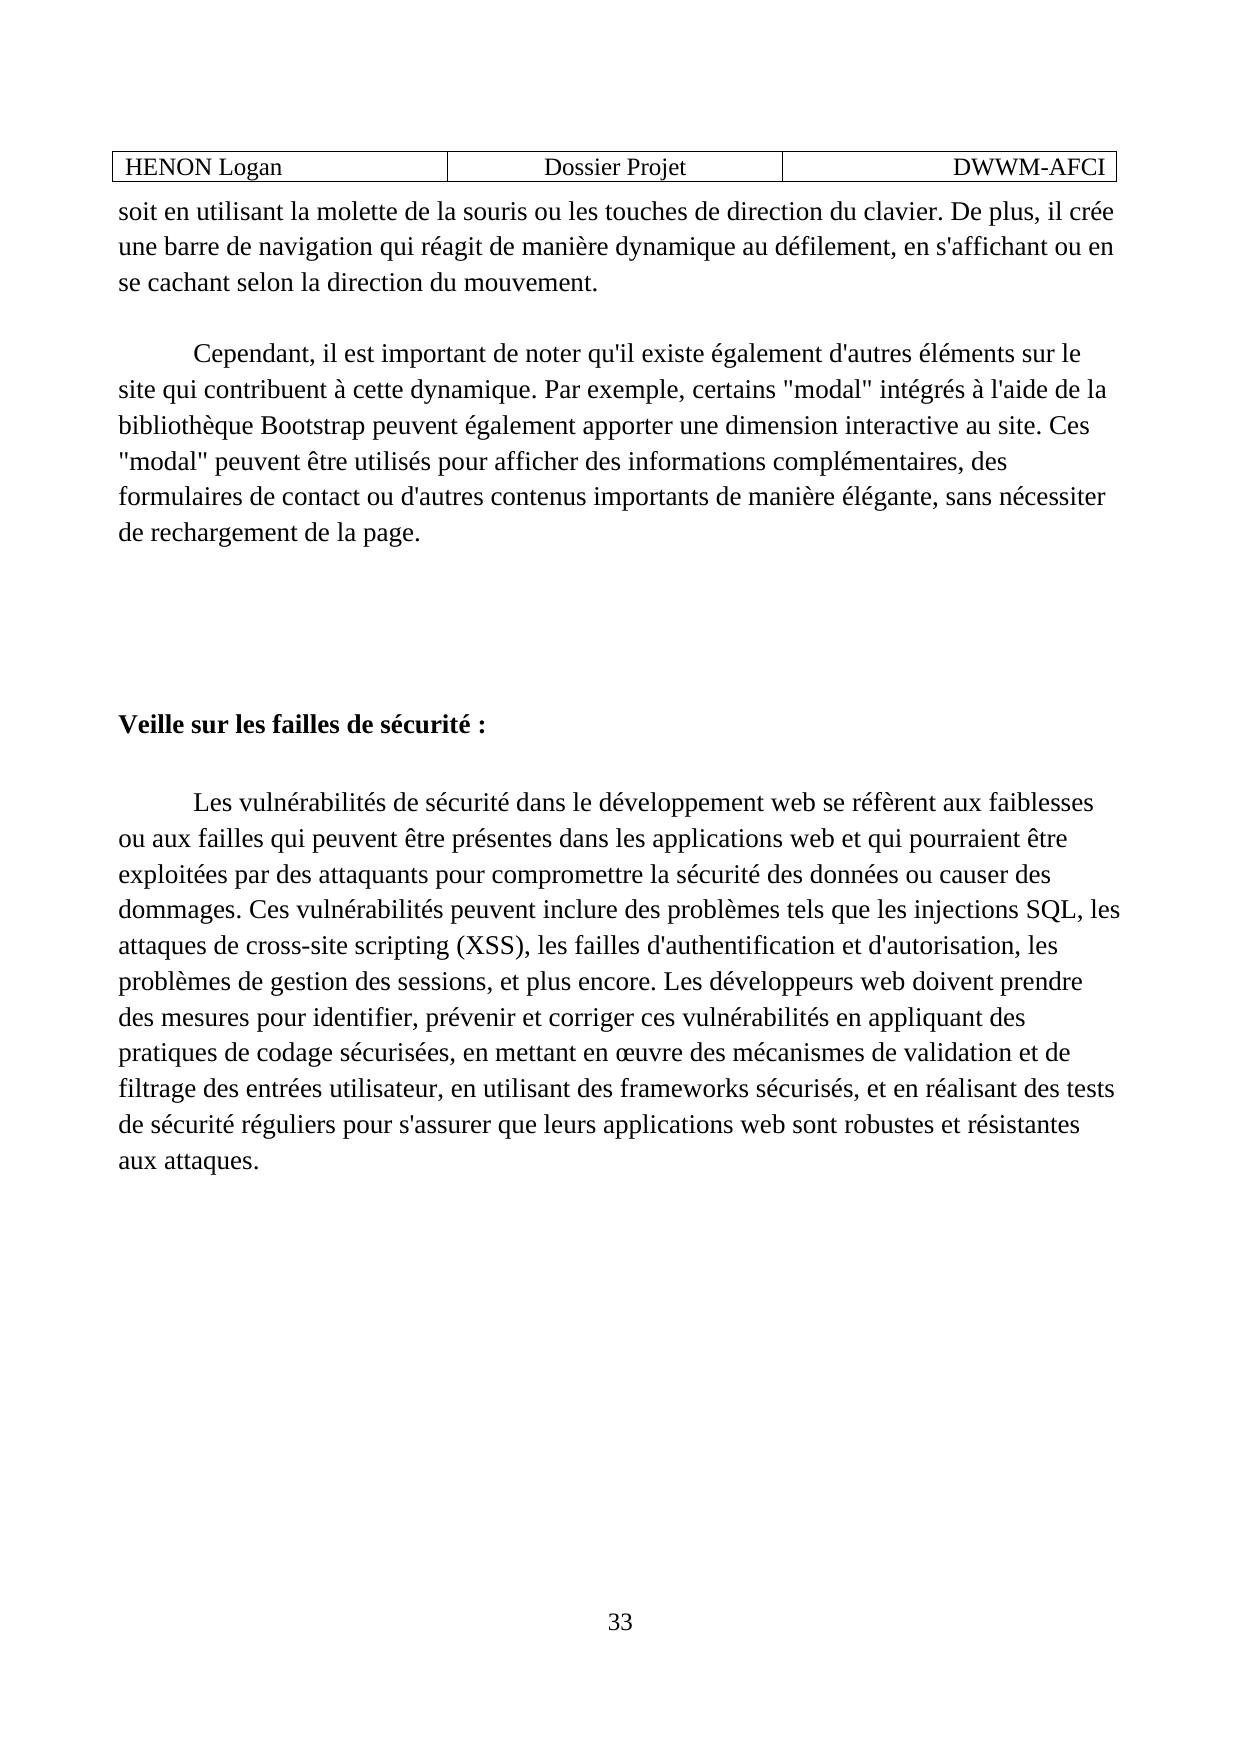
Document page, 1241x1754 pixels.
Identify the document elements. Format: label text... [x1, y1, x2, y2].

text Les vulnérabilités de sécurité dans le développement web se réfèrent aux faiblesses ou aux failles qui peuvent être présentes dans les applications web et qui pourraient être exploitées par des attaquants pour compromettre la sécurité des données ou causer des dommages. Ces vulnérabilités peuvent inclure des problèmes tels que les injections SQL, les attaques de cross-site scripting (XSS), les failles d'authentification et d'autorisation, les problèmes de gestion des sessions, et plus encore. Les développeurs web doivent prendre des mesures pour identifier, prévenir et corriger ces vulnérabilités en appliquant des pratiques de codage sécurisées, en mettant en œuvre des mécanismes de validation et de filtrage des entrées utilisateur, en utilisant des frameworks sécurisés, et en réalisant des tests de sécurité réguliers pour s'assurer que leurs applications web sont robustes et résistantes aux attaques. [118, 786, 1122, 1175]
text Cependant, il est important de noter qu'il existe également d'autres éléments sur le site qui contribuent à cette dynamique. Par exemple, certains "modal" intégrés à l'aide de la bibliothèque Bootstrap peuvent également apporter une dimension interactive au site. Ces "modal" peuvent être utilisés pour afficher des informations complémentaires, des formulaires de contact ou d'autres contenus importants de manière élégante, sans nécessiter de rechargement de la page. [118, 338, 1122, 547]
text soit en utilisant la molette de la souris ou les touches de direction du clavier. De plus, il crée une barre de navigation qui réagit de manière dynamique au défilement, en s'affichant ou en se cachant selon la direction du mouvement. [118, 195, 1122, 297]
text Veille sur les failles de sécurité : [118, 708, 1122, 739]
